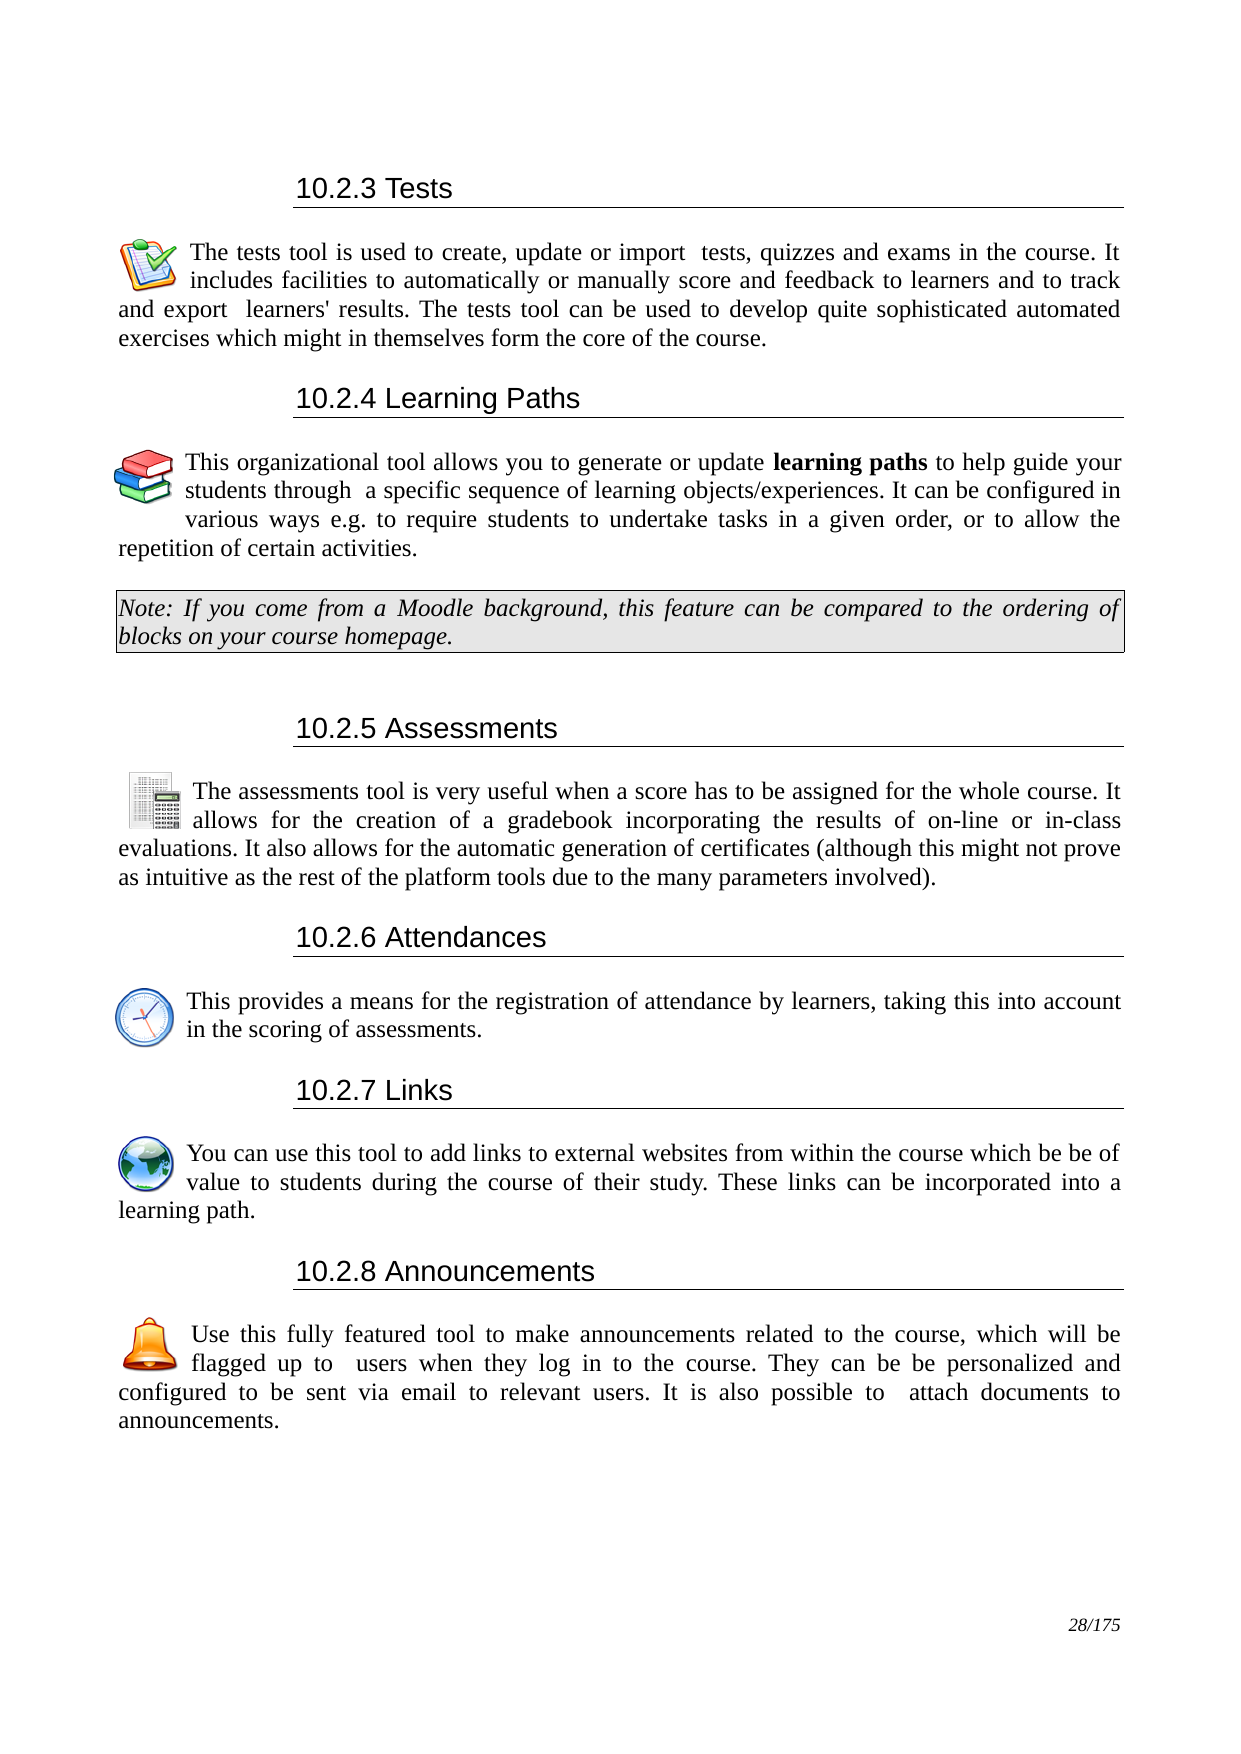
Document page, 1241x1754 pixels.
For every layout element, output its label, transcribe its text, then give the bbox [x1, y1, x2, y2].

text The assessments tool is very useful when a score has to be assigned for the whole course. It allows for the creation of a gradebook incorporating the results of on-line or in-class evaluations. It also allows for the automatic generation of certificates (although this might not prove as intuitive as the rest of the platform tools due to the many parameters involved). [118, 776, 1122, 891]
picture [115, 988, 175, 1048]
text Note: If you come from a Moodle background, this feature can be compared to the ordering of blocks on your course homepage. [117, 591, 1124, 652]
subtitle Assessments [293, 711, 1124, 746]
subtitle Links [293, 1073, 1124, 1108]
text This organizational tool allows you to generate or update learning paths to help guide your students through a specific sequence of learning objects/experiences. It can be configured in various ways e.g. to require students to undertake tasks in a given order, or to allow the repetition of certain activities. [118, 447, 1122, 562]
text This provides a means for the registration of attendance by learners, taking this into account in the scoring of assessments. [118, 986, 1122, 1043]
subtitle Attendances [293, 921, 1124, 956]
text Use this fully featured tool to make announcements related to the course, which will be flagged up to users when they log in to the course. They can be be personalized and configured to be sent via email to relevant users. It is also possible to attach documents to announcements. [118, 1319, 1122, 1434]
picture [120, 1313, 179, 1373]
picture [121, 769, 181, 829]
subtitle Tests [293, 172, 1124, 207]
subtitle Announcements [293, 1254, 1124, 1289]
text The tests tool is used to create, update or import tests, quizzes and exams in the course. It includes facilities to automatically or manually score and feedback to learners and to track and export learners' results. The tests tool can be used to develop quite sophisticated automated exercises which might in themselves form the core of the course. [118, 237, 1122, 352]
picture [115, 1133, 175, 1193]
picture [113, 446, 173, 506]
picture [118, 235, 178, 295]
text You can use this tool to add links to external websites from within the course which be be of value to students during the course of their study. These links can be incorporated into a learning path. [118, 1138, 1122, 1224]
subtitle Learning Paths [293, 381, 1124, 417]
